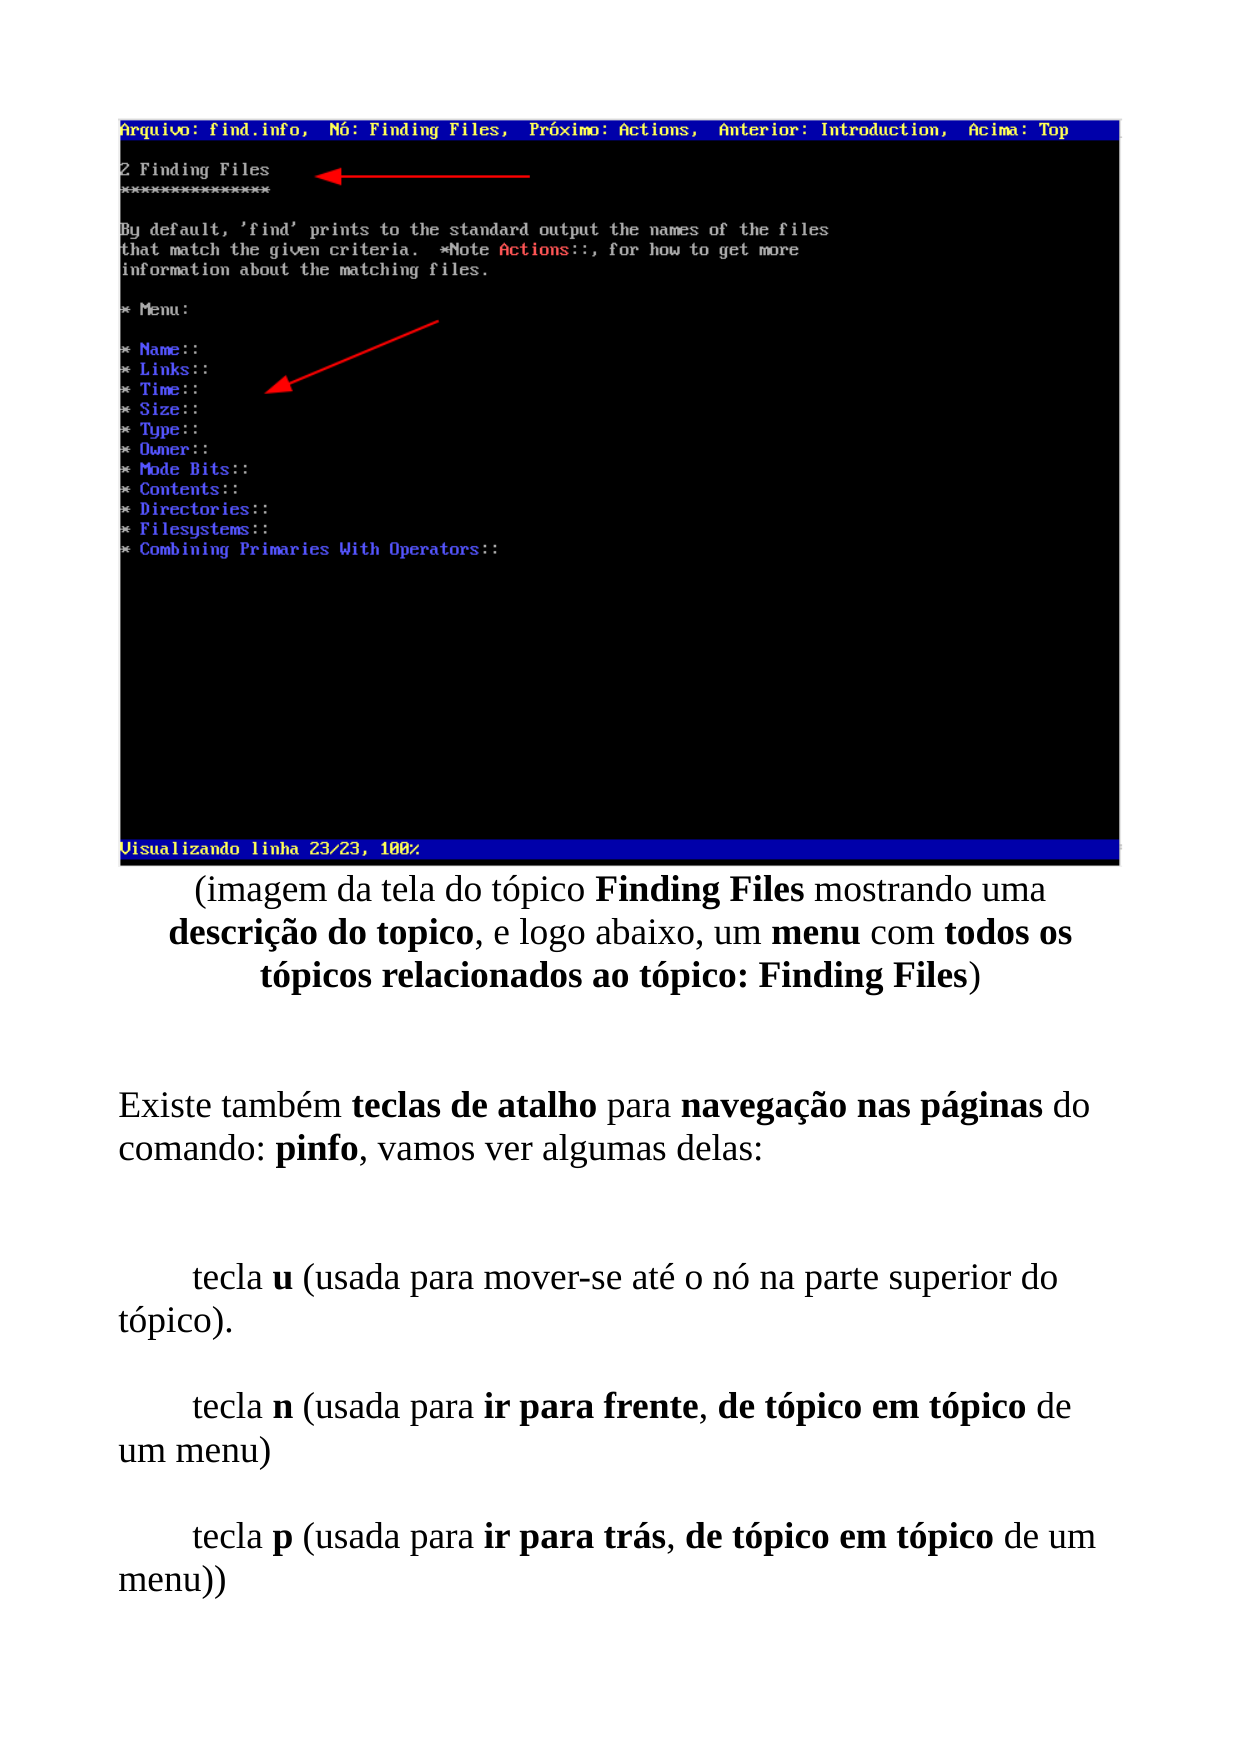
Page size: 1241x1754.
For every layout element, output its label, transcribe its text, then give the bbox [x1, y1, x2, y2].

text tecla p (usada para ir para trás, de tópico em tópico de um menu)) [118, 1513, 1122, 1599]
text tecla u (usada para mover-se até o nó na parte superior do tópico). [118, 1254, 1122, 1341]
text (imagem da tela do tópico Finding Files mostrando uma descrição do topico, e logo abaixo, um menu com todos os tópicos relacionados ao tópico: Finding Files) [118, 867, 1122, 996]
picture [118, 118, 1123, 867]
text Existe também teclas de atalho para navegação nas páginas do comando: pinfo, vamos ver algumas delas: [118, 1082, 1122, 1168]
text tecla n (usada para ir para frente, de tópico em tópico de um menu) [118, 1384, 1122, 1470]
